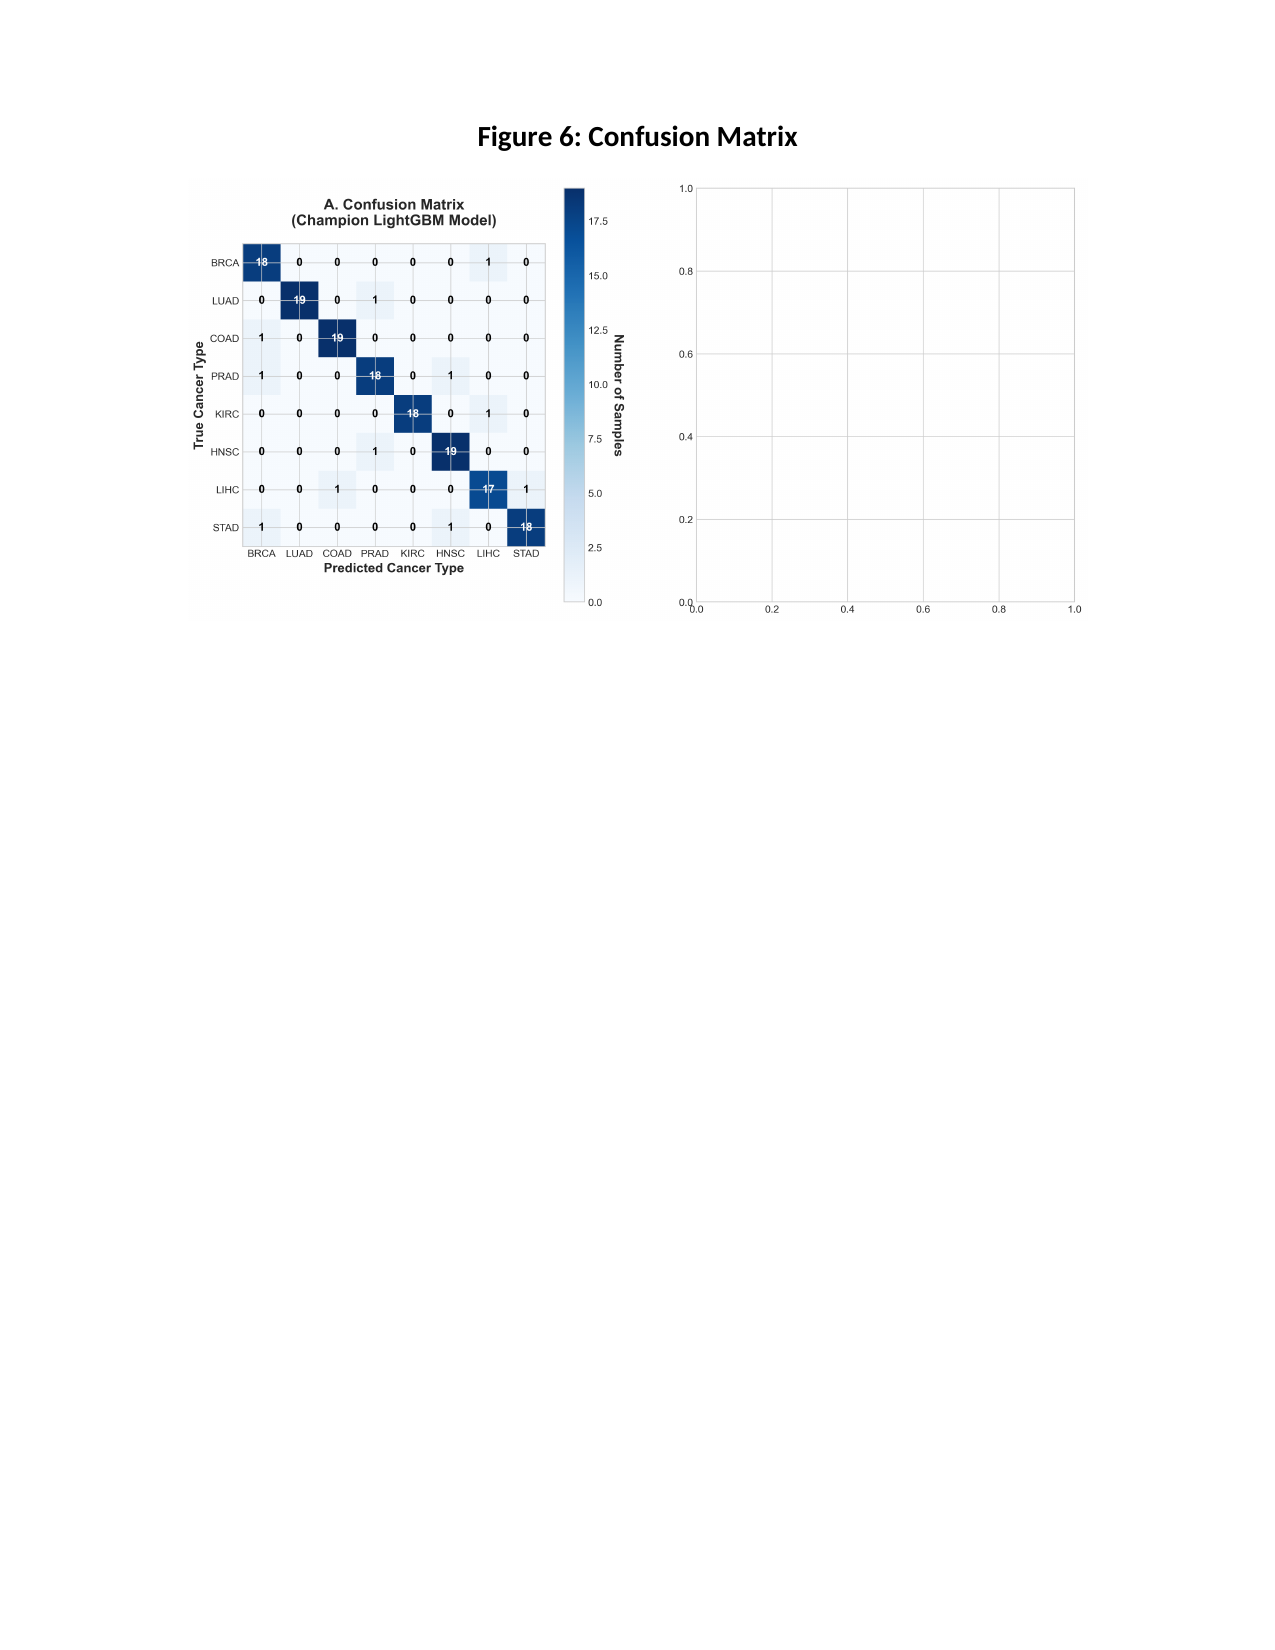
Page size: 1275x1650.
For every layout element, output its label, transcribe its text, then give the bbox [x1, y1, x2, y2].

picture [187, 178, 1088, 621]
text Figure 6: Confusion Matrix [118, 118, 1157, 154]
